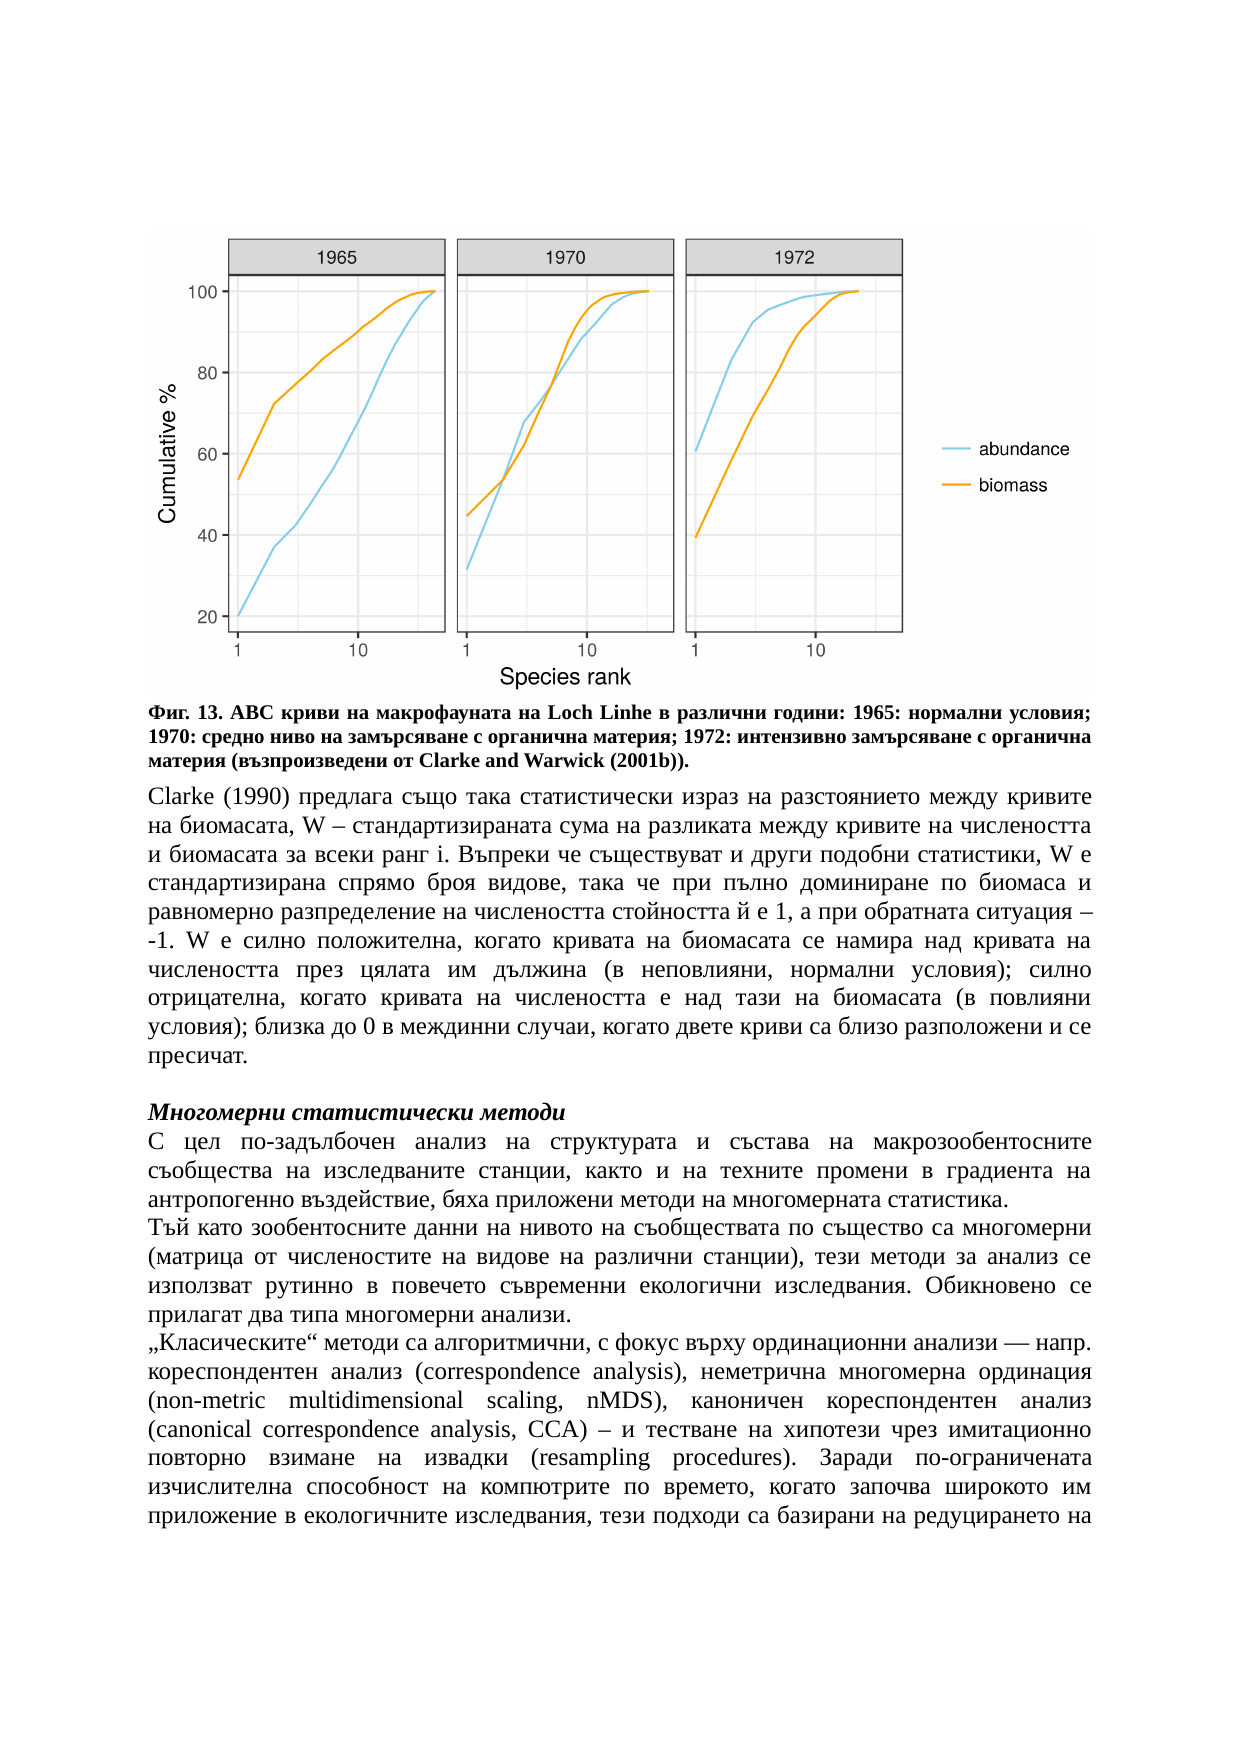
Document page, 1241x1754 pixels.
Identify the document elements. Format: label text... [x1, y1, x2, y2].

text Многомерни статистически методи [148, 1097, 1093, 1126]
text „Класическите“ методи са алгоритмични, с фокус върху ординационни анализи — напр. кореспондентен анализ (correspondence analysis), неметрична многомерна ординация (non-metric multidimensional scaling, nMDS), каноничен кореспондентен анализ (canonical correspondence analysis, CCA) – и тестване на хипотези чрез имитационно повторно взимане на извадки (resampling procedures). Заради по-ограничената изчислителна способност на компютрите по времето, когато започва широкото им приложение в екологичните изследвания, тези подходи са базирани на редуцирането на [148, 1327, 1093, 1529]
picture [147, 227, 1093, 701]
text С цел по-задълбочен анализ на структурата и състава на макрозообентосните съобщества на изследваните станции, както и на техните промени в градиента на антропогенно въздействие, бяха приложени методи на многомерната статистика. [148, 1126, 1093, 1212]
text Тъй като зообентосните данни на нивото на съобществата по същество са многомерни (матрица от численостите на видове на различни станции), тези методи за анализ се използват рутинно в повечето съвременни екологични изследвания. Обикновено се прилагат два типа многомерни анализи. [148, 1212, 1093, 1327]
text Фиг. 13. ABC криви на макрофауната на Loch Linhe в различни години: 1965: нормални условия; 1970: средно ниво на замърсяване с органична материя; 1972: интензивно замърсяване с органична материя (възпроизведени от Clarke and Warwick (2001b)). [148, 701, 1092, 772]
text Clarke (1990) предлага също така статистически израз на разстоянието между кривите на биомасата, W – стандартизираната сума на разликата между кривите на числеността и биомасата за всеки ранг i. Въпреки че съществуват и други подобни статистики, W е стандартизирана спрямо броя видове, така че при пълно доминиране по биомаса и равномерно разпределение на числеността стойността й е 1, а при обратната ситуация – -1. W е силно положителна, когато кривата на биомасата се намира над кривата на числеността през цялата им дължина (в неповлияни, нормални условия); силно отрицателна, когато кривата на числеността е над тази на биомасата (в повлияни условия); близка до 0 в междинни случаи, когато двете криви са близо разположени и се пресичат. [148, 781, 1093, 1069]
